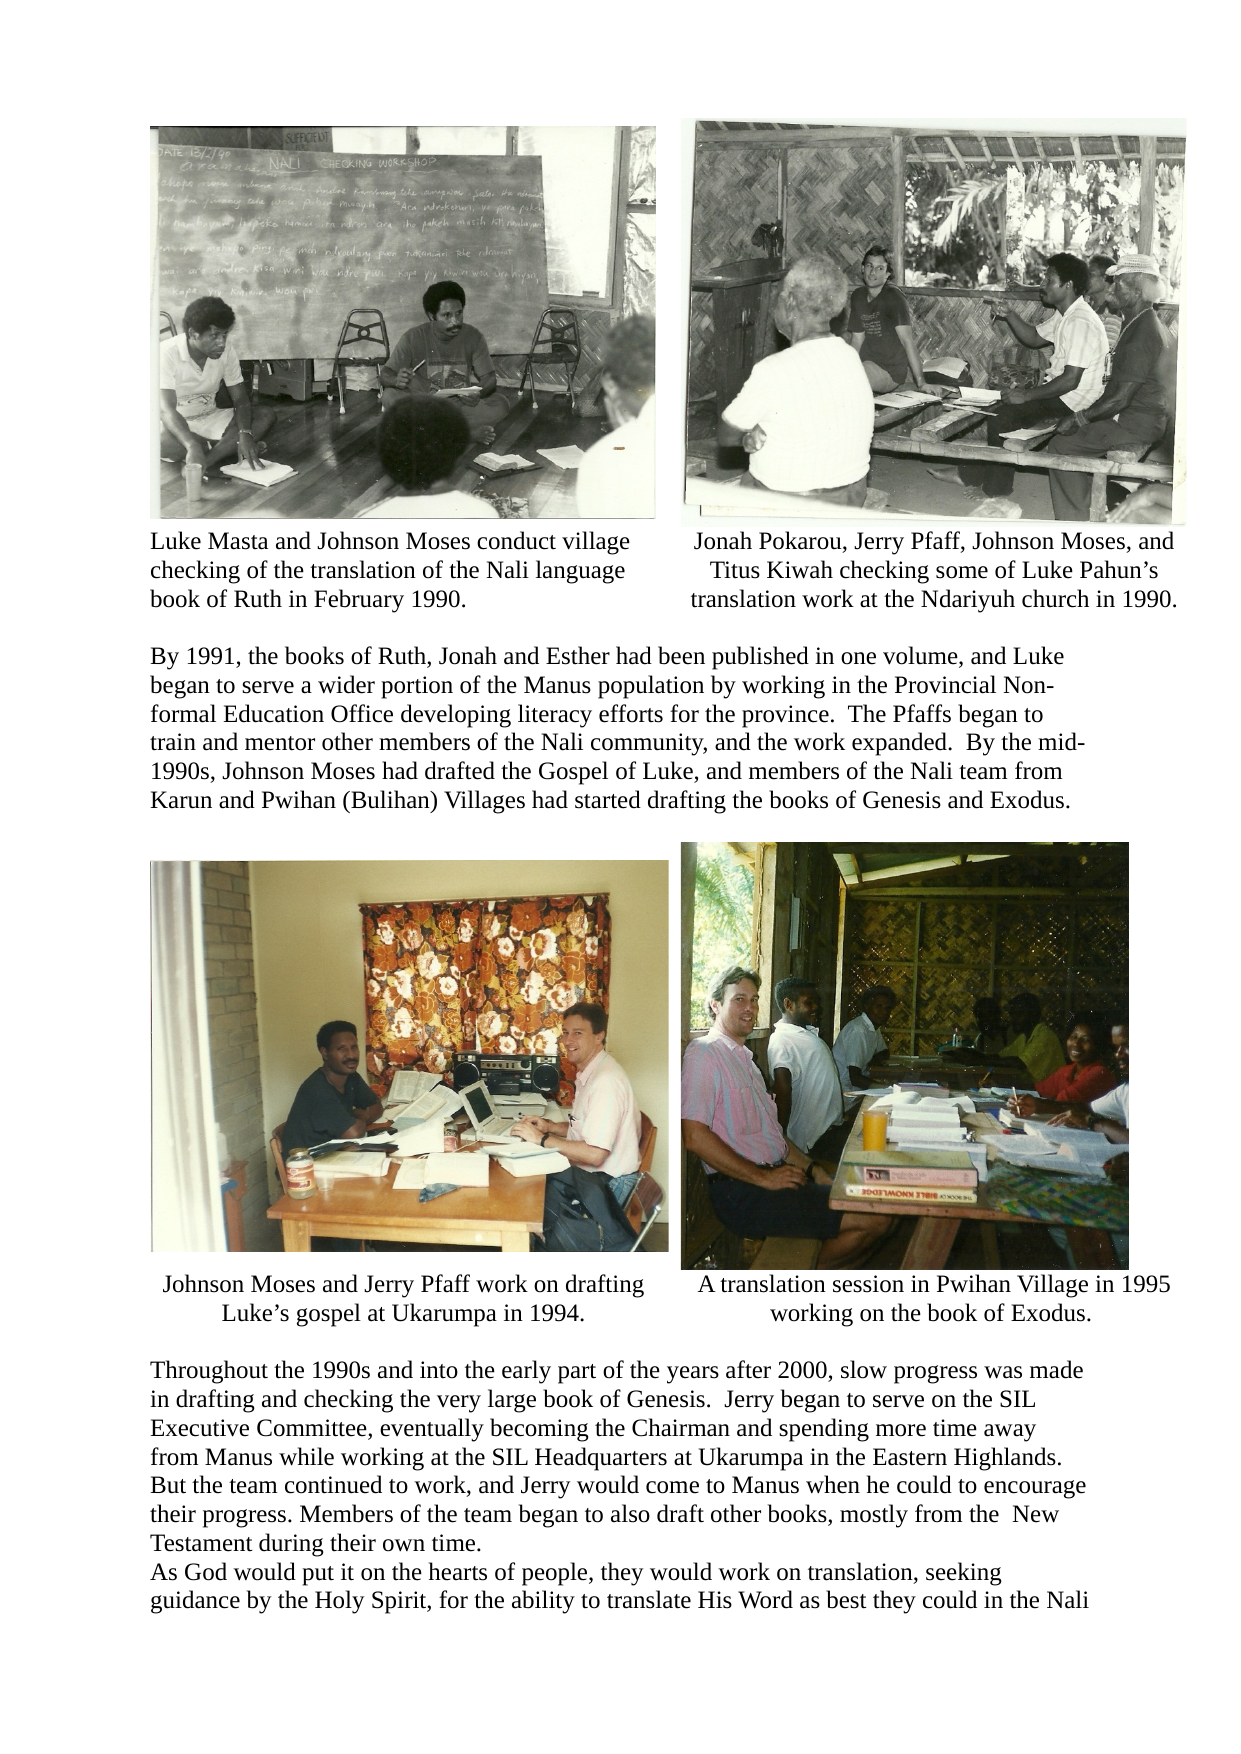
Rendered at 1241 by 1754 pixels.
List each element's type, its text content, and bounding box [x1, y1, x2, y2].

table_cell Jonah Pokarou, Jerry Pfaff, Johnson Moses, and Titus Kiwah checking some of Luke Pahun’s translation work at the Ndariyuh church in 1990. [669, 526, 1199, 612]
text As God would put it on the hearts of people, they would work on translation, seeking guidance by the Holy Spirit, for the ability to translate His Word as best they could in the Nali [150, 1557, 1090, 1614]
table_header [1129, 843, 1199, 1269]
table_header [669, 843, 680, 1269]
table_cell A translation session in Pwihan Village in 1995 working on the book of Exodus. [669, 1269, 1199, 1327]
table_cell Johnson Moses and Jerry Pfaff work on drafting Luke’s gospel at Ukarumpa in 1994. [138, 1269, 669, 1327]
table_header [1187, 119, 1199, 526]
table_header [669, 119, 680, 526]
table_header [138, 843, 669, 1269]
picture [680, 118, 1187, 527]
picture [680, 842, 1129, 1270]
text By 1991, the books of Ruth, Jonah and Esther had been published in one volume, and Luke began to serve a wider portion of the Manus population by working in the Provincial Non-formal Education Office developing literacy efforts for the province. The Pfaffs began to train and mentor other members of the Nali community, and the work expanded. By the mid-1990s, Johnson Moses had drafted the Gospel of Luke, and members of the Nali team from Karun and Pwihan (Bulihan) Villages had started drafting the books of Genesis and Exodus. [150, 641, 1090, 814]
table_header [138, 119, 669, 526]
picture [150, 126, 656, 519]
text Throughout the 1990s and into the early part of the years after 2000, slow progress was made in drafting and checking the very large book of Genesis. Jerry began to serve on the SIL Executive Committee, eventually becoming the Chairman and spending more time away from Manus while working at the SIL Headquarters at Ukarumpa in the Eastern Highlands. But the team continued to work, and Jerry would come to Manus when he could to encourage their progress. Members of the team began to also draft other books, mostly from the New Testament during their own time. [150, 1356, 1090, 1557]
picture [150, 860, 669, 1252]
table_cell Luke Masta and Johnson Moses conduct village checking of the translation of the Nali language book of Ruth in February 1990. [138, 526, 669, 612]
